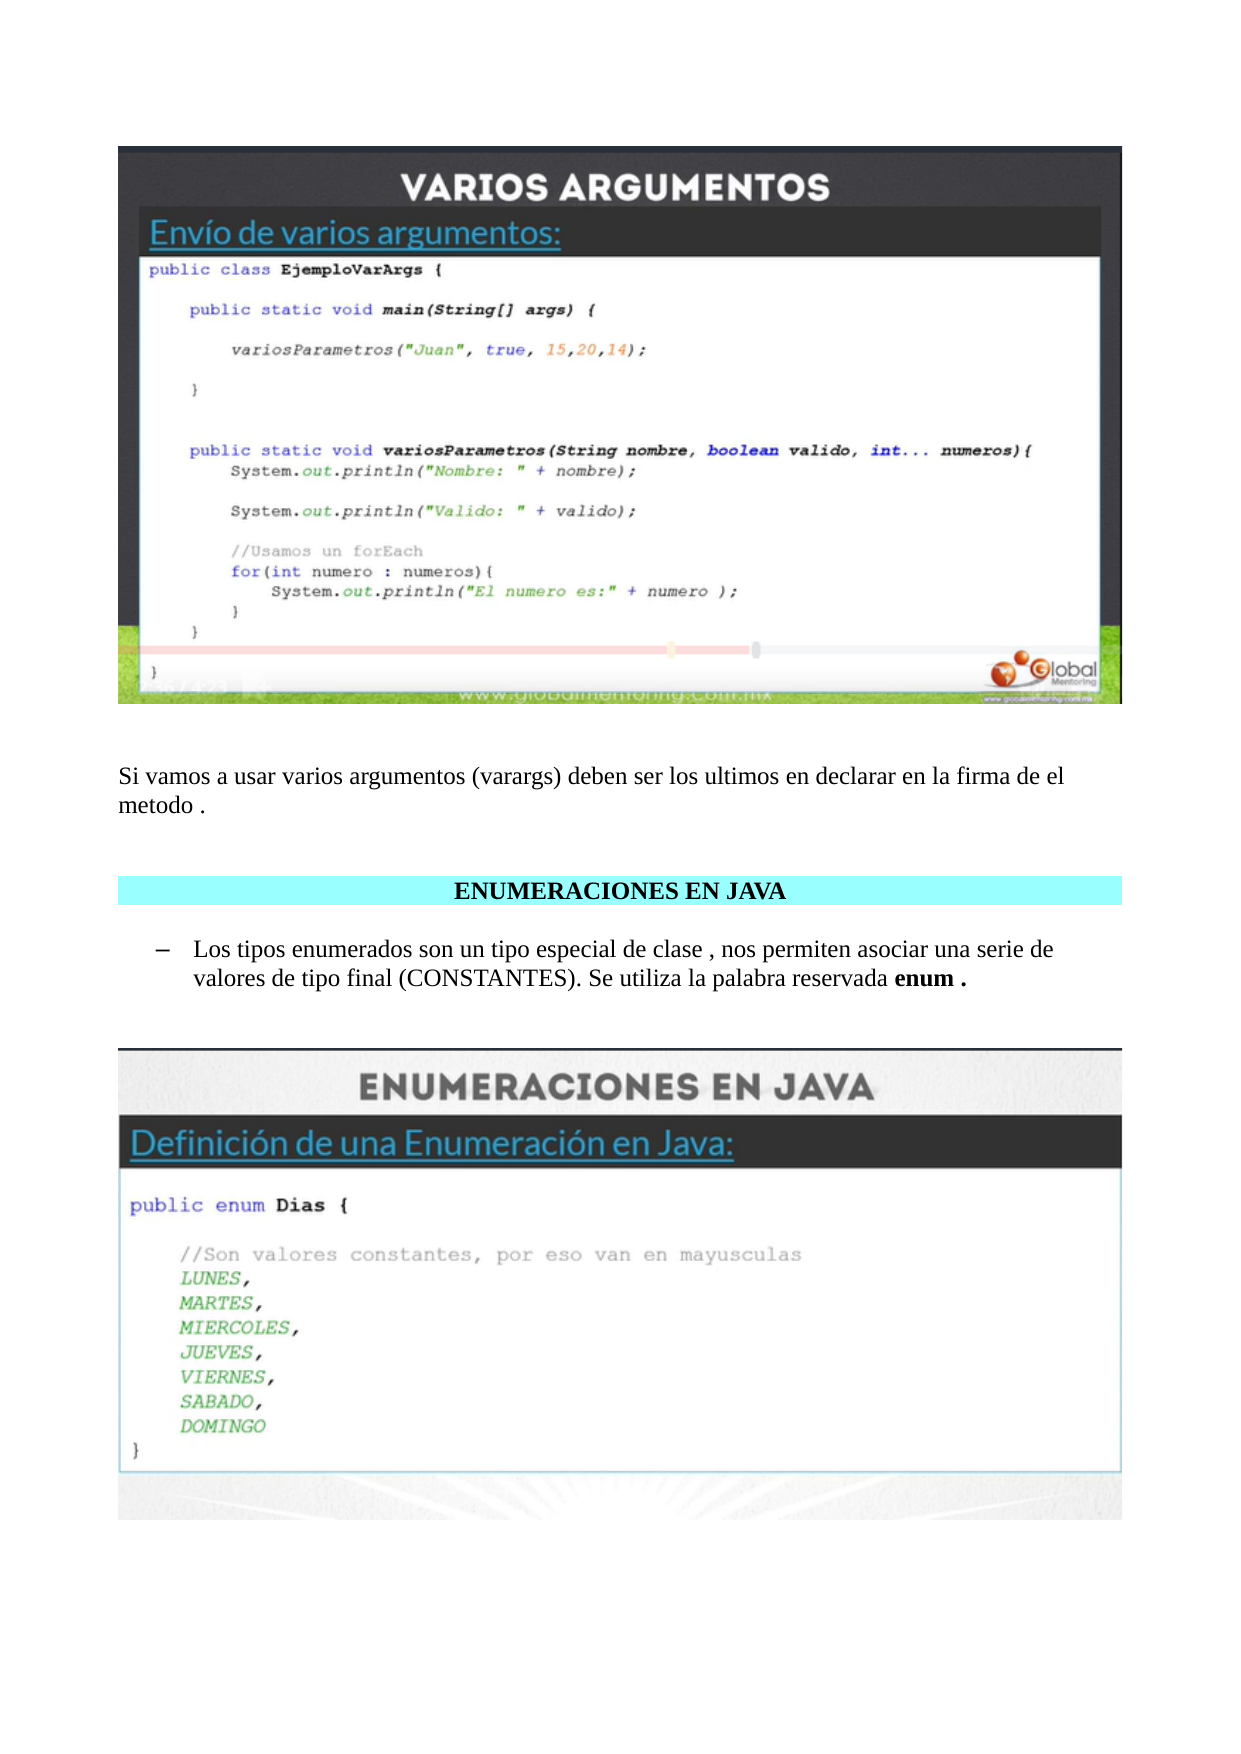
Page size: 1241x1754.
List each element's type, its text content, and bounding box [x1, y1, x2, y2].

text ENUMERACIONES EN JAVA [118, 876, 1122, 905]
text Si vamos a usar varios argumentos (varargs) deben ser los ultimos en declarar en la firma de el metodo . [118, 761, 1122, 819]
list Los tipos enumerados son un tipo especial de clase , nos permiten asociar una serie de valores de tipo final (CONSTANTES). Se utiliza la palabra reservada enum . [156, 934, 1122, 991]
picture [118, 146, 1123, 704]
picture [118, 1048, 1123, 1520]
